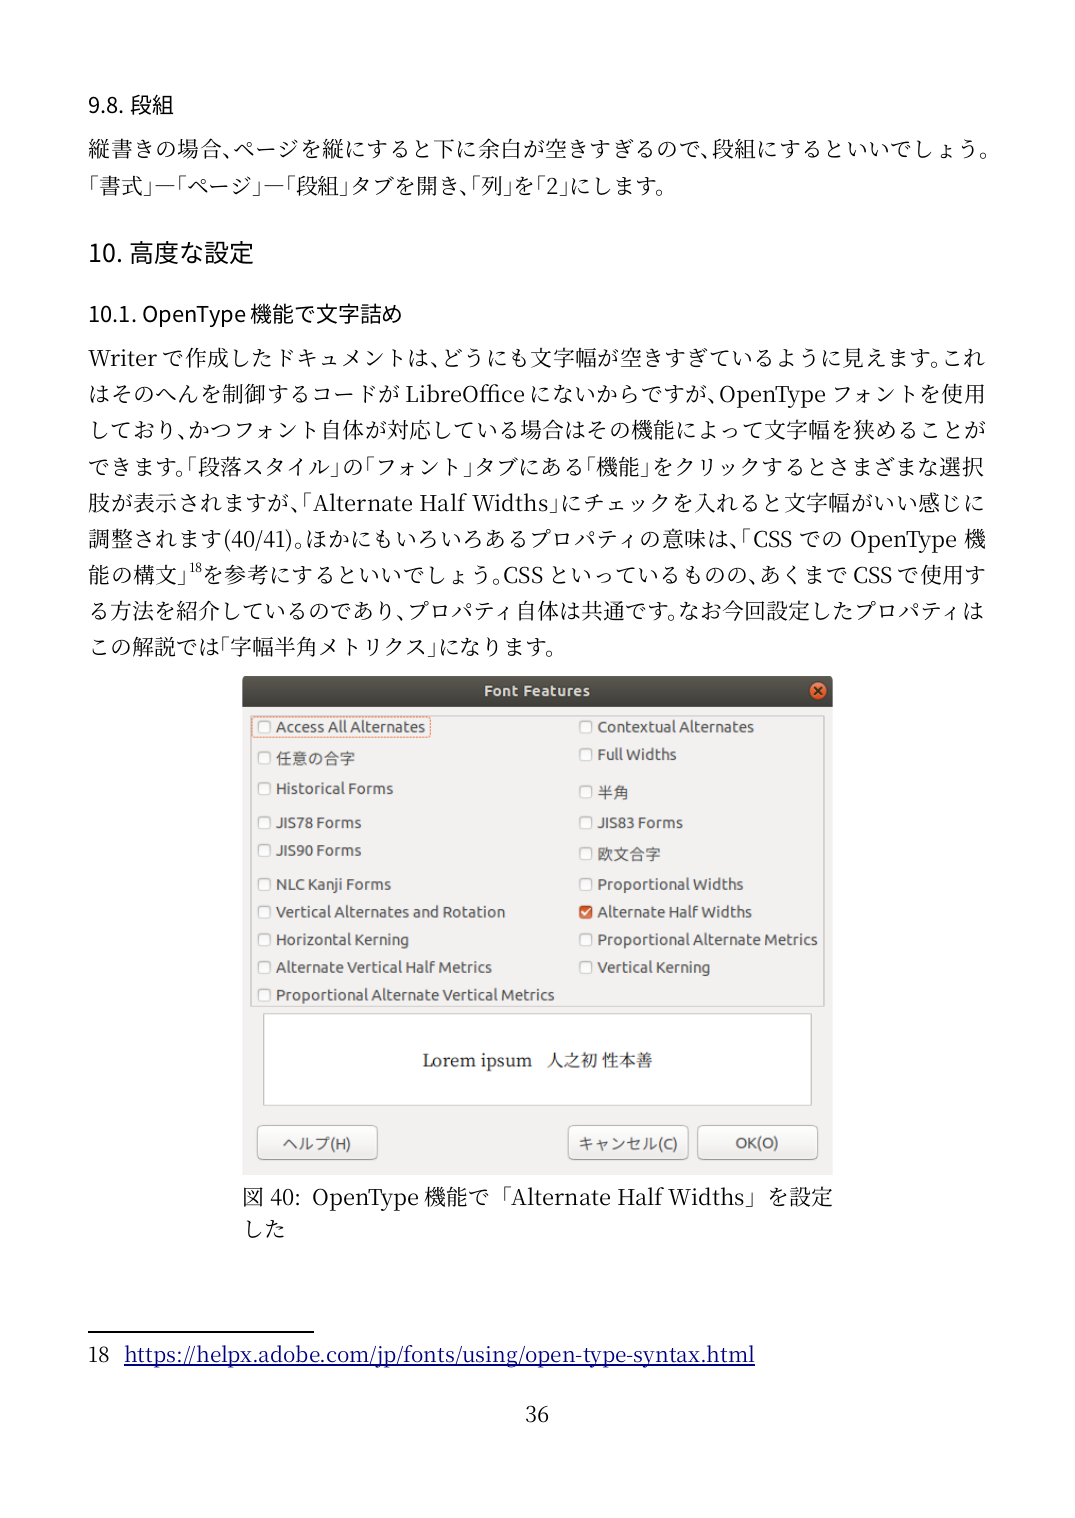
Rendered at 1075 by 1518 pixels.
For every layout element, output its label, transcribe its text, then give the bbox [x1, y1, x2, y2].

text Writerで作成したドキュメントは、どうにも文字幅が空きすぎているように見えます。これはそのへんを制御するコードがLibreOfficeにないからですが、OpenTypeフォントを使用しており、かつフォント自体が対応している場合はその機能によって文字幅を狭めることができます。「段落スタイル」の「フォント」タブにある「機能」をクリックするとさまざまな選択肢が表示されますが、「Alternate Half Widths」にチェックを入れると文字幅がいい感じに調整されます(図 40/図 41)。ほかにもいろいろあるプロパティの意味は、「CSS での OpenType 機能の構文」を参考にするといいでしょう。CSSといっているものの、あくまでCSSで使用する方法を紹介しているのであり、プロパティ自体は共通です。なお今回設定したプロパティはこの解説では「字幅半角メトリクス」になります。 [88, 341, 986, 662]
subtitle OpenType機能で文字詰め [88, 297, 986, 329]
picture [242, 676, 833, 1175]
text 図 40: OpenType機能で「Alternate Half Widths」を設定した [242, 1175, 833, 1243]
subtitle 高度な設定 [88, 234, 986, 270]
subtitle 段組 [88, 88, 986, 120]
text 縦書きの場合、ページを縦にすると下に余白が空きすぎるので、段組にするといいでしょう。「書式」―「ページ」―「段組」タブを開き、「列」を「2」にします。 [88, 133, 986, 200]
text https://helpx.adobe.com/jp/fonts/using/open-type-syntax.html [88, 1338, 986, 1368]
